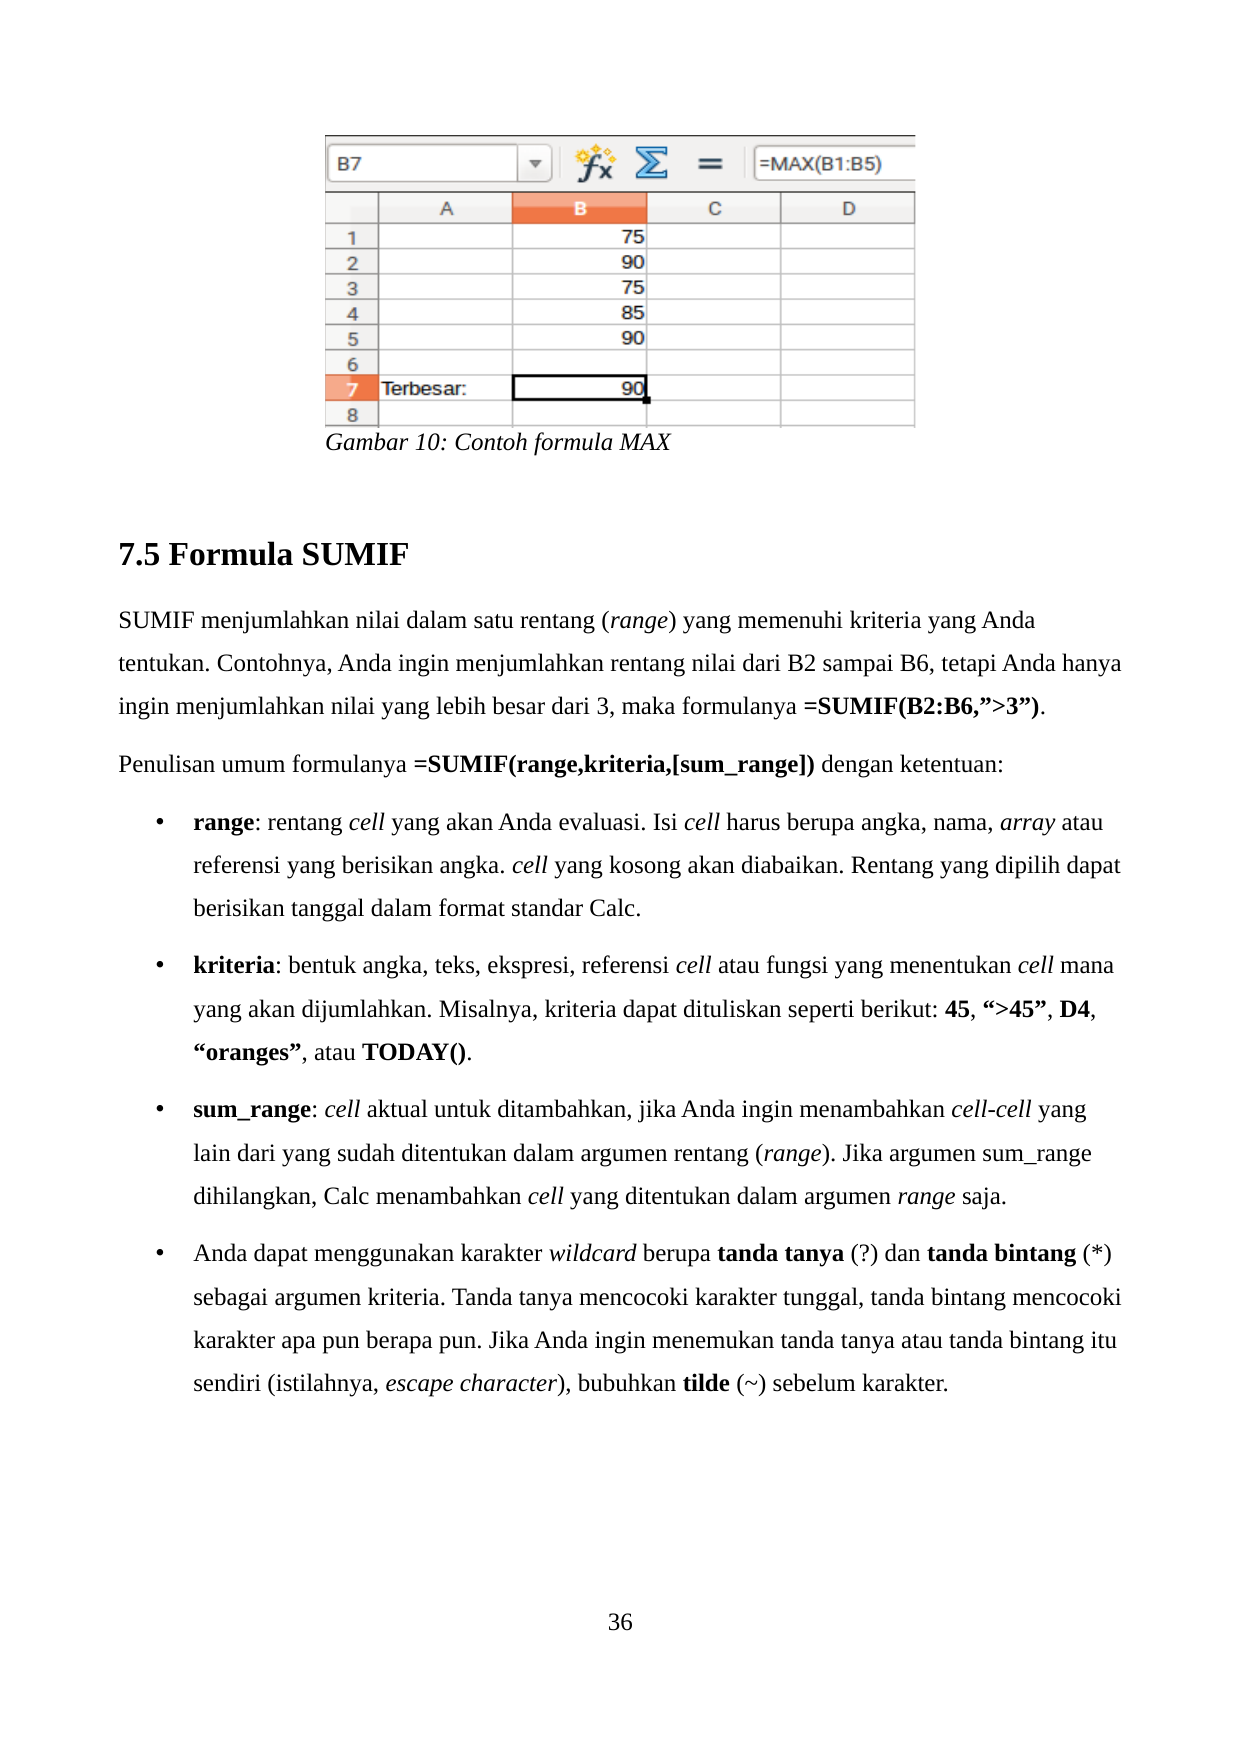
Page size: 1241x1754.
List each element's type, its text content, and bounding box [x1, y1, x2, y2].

subtitle 7.5 Formula SUMIF [118, 534, 1122, 573]
list kriteria: bentuk angka, teks, ekspresi, referensi cell atau fungsi yang menentukan cell mana yang akan dijumlahkan. Misalnya, kriteria dapat dituliskan seperti berikut: 45, “>45”, D4, “oranges”, atau TODAY(). [156, 951, 1122, 1066]
text SUMIF menjumlahkan nilai dalam satu rentang (range) yang memenuhi kriteria yang Anda tentukan. Contohnya, Anda ingin menjumlahkan rentang nilai dari B2 sampai B6, tetapi Anda hanya ingin menjumlahkan nilai yang lebih besar dari 3, maka formulanya =SUMIF(B2:B6,”>3”). [118, 605, 1122, 720]
text Penulisan umum formulanya =SUMIF(range,kriteria,[sum_range]) dengan ketentuan: [118, 749, 1122, 778]
picture [325, 135, 916, 428]
list range: rentang cell yang akan Anda evaluasi. Isi cell harus berupa angka, nama, array atau referensi yang berisikan angka. cell yang kosong akan diabaikan. Rentang yang dipilih dapat berisikan tanggal dalam format standar Calc. [156, 807, 1122, 922]
list sum_range: cell aktual untuk ditambahkan, jika Anda ingin menambahkan cell-cell yang lain dari yang sudah ditentukan dalam argumen rentang (range). Jika argumen sum_range dihilangkan, Calc menambahkan cell yang ditentukan dalam argumen range saja. [156, 1094, 1122, 1209]
text Gambar 10: Contoh formula MAX [325, 428, 915, 456]
list Anda dapat menggunakan karakter wildcard berupa tanda tanya (?) dan tanda bintang (*) sebagai argumen kriteria. Tanda tanya mencocoki karakter tunggal, tanda bintang mencocoki karakter apa pun berapa pun. Jika Anda ingin menemukan tanda tanya atau tanda bintang itu sendiri (istilahnya, escape character), bubuhkan tilde (~) sebelum karakter. [156, 1238, 1122, 1397]
